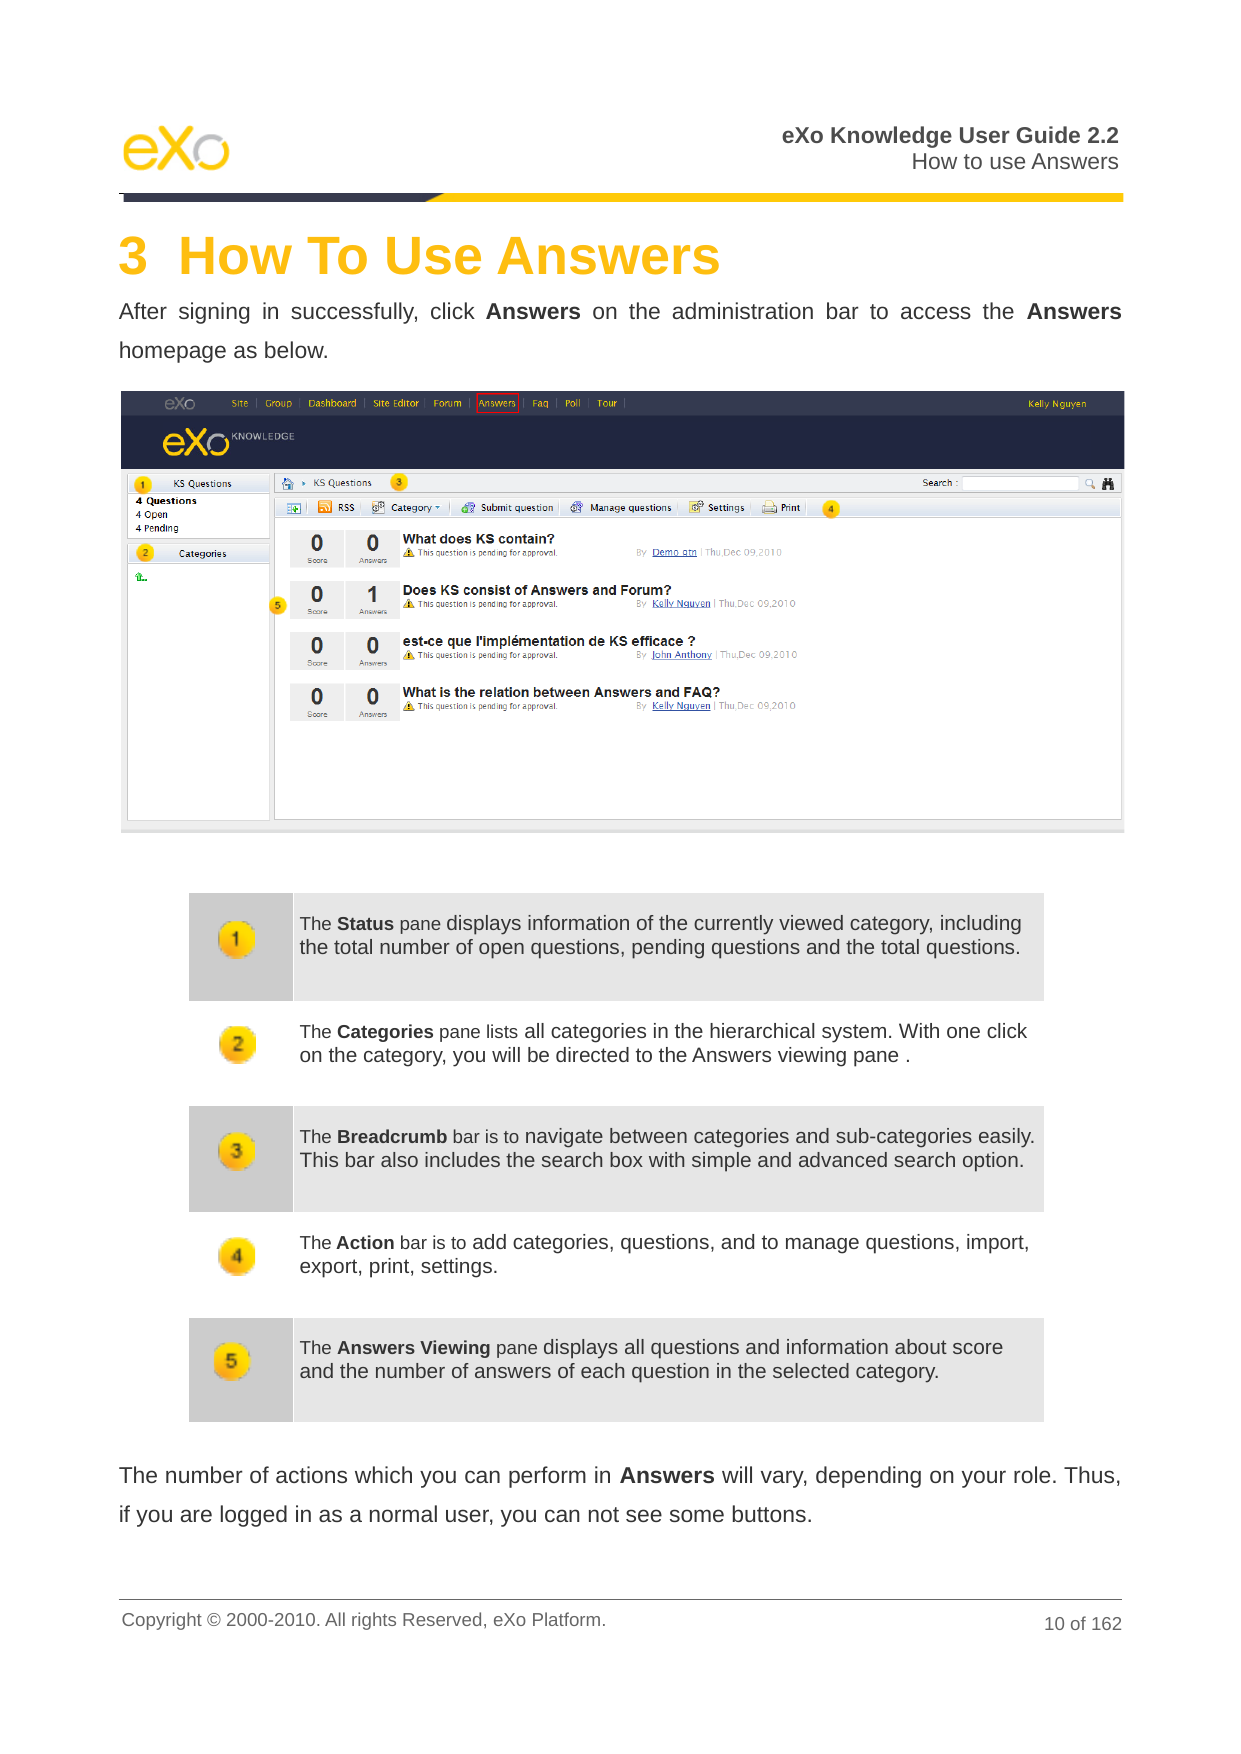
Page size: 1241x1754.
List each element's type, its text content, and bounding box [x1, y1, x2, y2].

table_cell [189, 1213, 293, 1317]
picture [123, 125, 230, 171]
table_cell The Breadcrumb bar is to navigate between categories and sub-categories easily. This bar also includes the search box with simple and advanced search option. [294, 1106, 1044, 1212]
picture [218, 1026, 256, 1064]
picture [213, 1342, 252, 1381]
table_cell [189, 1318, 293, 1422]
picture [217, 1132, 255, 1171]
table_header [189, 893, 293, 958]
table_header [189, 959, 293, 1001]
table_cell The Categories pane lists all categories in the hierarchical system. With one click on the category, you will be directed to the Answers viewing pane . [294, 1001, 1044, 1106]
picture [217, 1237, 256, 1276]
table_cell [189, 1106, 293, 1212]
text After signing in successfully, click Answers on the administration bar to access the Answers homepage as below. [118, 298, 1122, 363]
picture [217, 921, 255, 959]
table_cell [189, 1064, 293, 1106]
picture [121, 391, 1125, 833]
subtitle How To Use Answers [118, 223, 1122, 286]
text The number of actions which you can perform in Answers will vary, depending on your role. Thus, if you are logged in as a normal user, you can not see some buttons. [118, 1462, 1122, 1528]
table_header The Status pane displays information of the currently viewed category, including the total number of open questions, pending questions and the total questions. [294, 893, 1044, 1001]
table_cell The Answers Viewing pane displays all questions and information about score and the number of answers of each question in the selected category. [294, 1318, 1044, 1422]
picture [123, 193, 1124, 202]
table_cell The Action bar is to add categories, questions, and to manage questions, import, export, print, settings. [294, 1213, 1044, 1317]
table_cell [189, 1001, 293, 1063]
